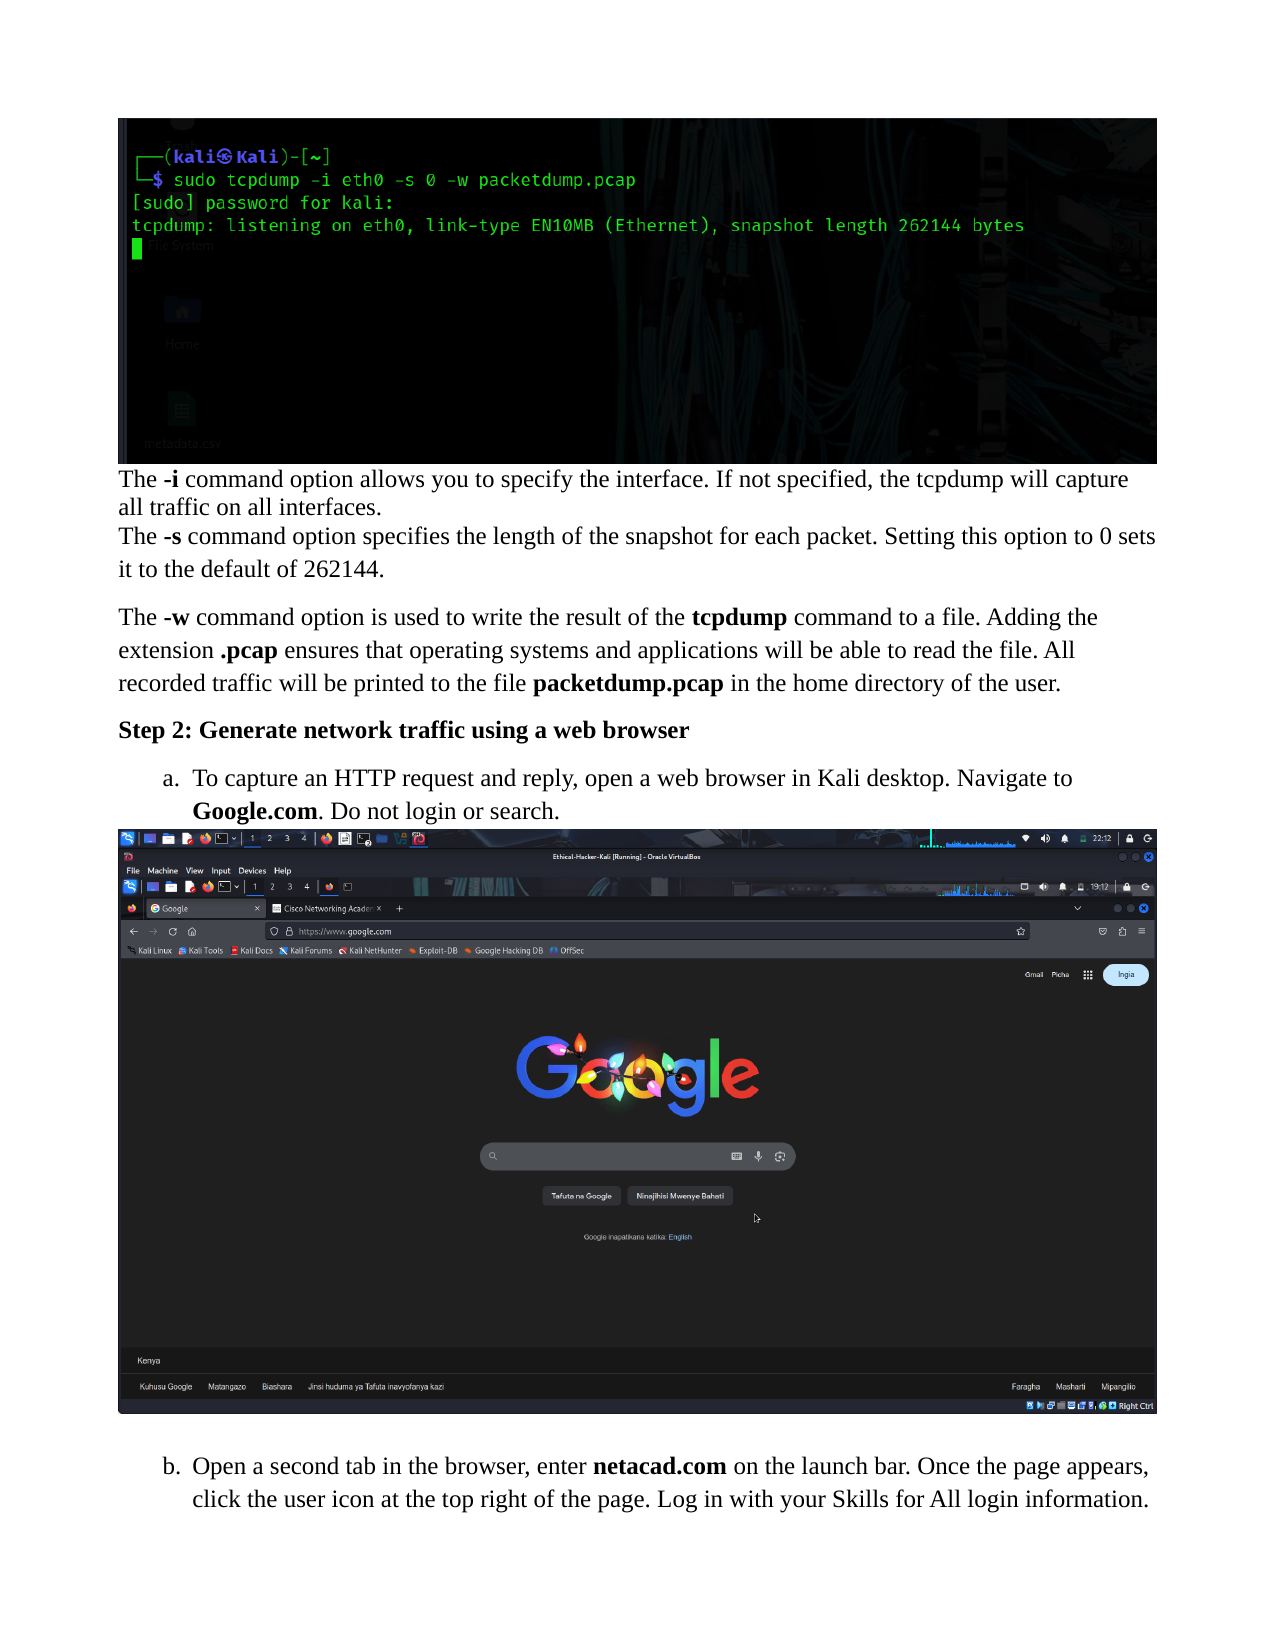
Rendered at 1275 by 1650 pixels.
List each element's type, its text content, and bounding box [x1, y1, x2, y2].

text Step 2: Generate network traffic using a web browser [118, 716, 1157, 744]
text The -i command option allows you to specify the interface. If not specified, the tcpdump will capture all traffic on all interfaces. [118, 464, 1157, 521]
picture [118, 829, 1157, 1414]
list To capture an HTTP request and reply, open a web browser in Kali desktop. Navigate to Google.com. Do not login or search. [162, 763, 1157, 825]
list Open a second tab in the browser, enter netacad.com on the launch bar. Once the page appears, click the user icon at the top right of the page. Log in with your Skills for All login information. [162, 1451, 1157, 1512]
picture [118, 118, 1157, 464]
text The -s command option specifies the length of the snapshot for each packet. Setting this option to 0 sets it to the default of 262144. [118, 521, 1157, 583]
text The -w command option is used to write the result of the tcpdump command to a file. Adding the extension .pcap ensures that operating systems and applications will be able to read the file. All recorded traffic will be printed to the file packetdump.pcap in the home directory of the user. [118, 602, 1157, 697]
